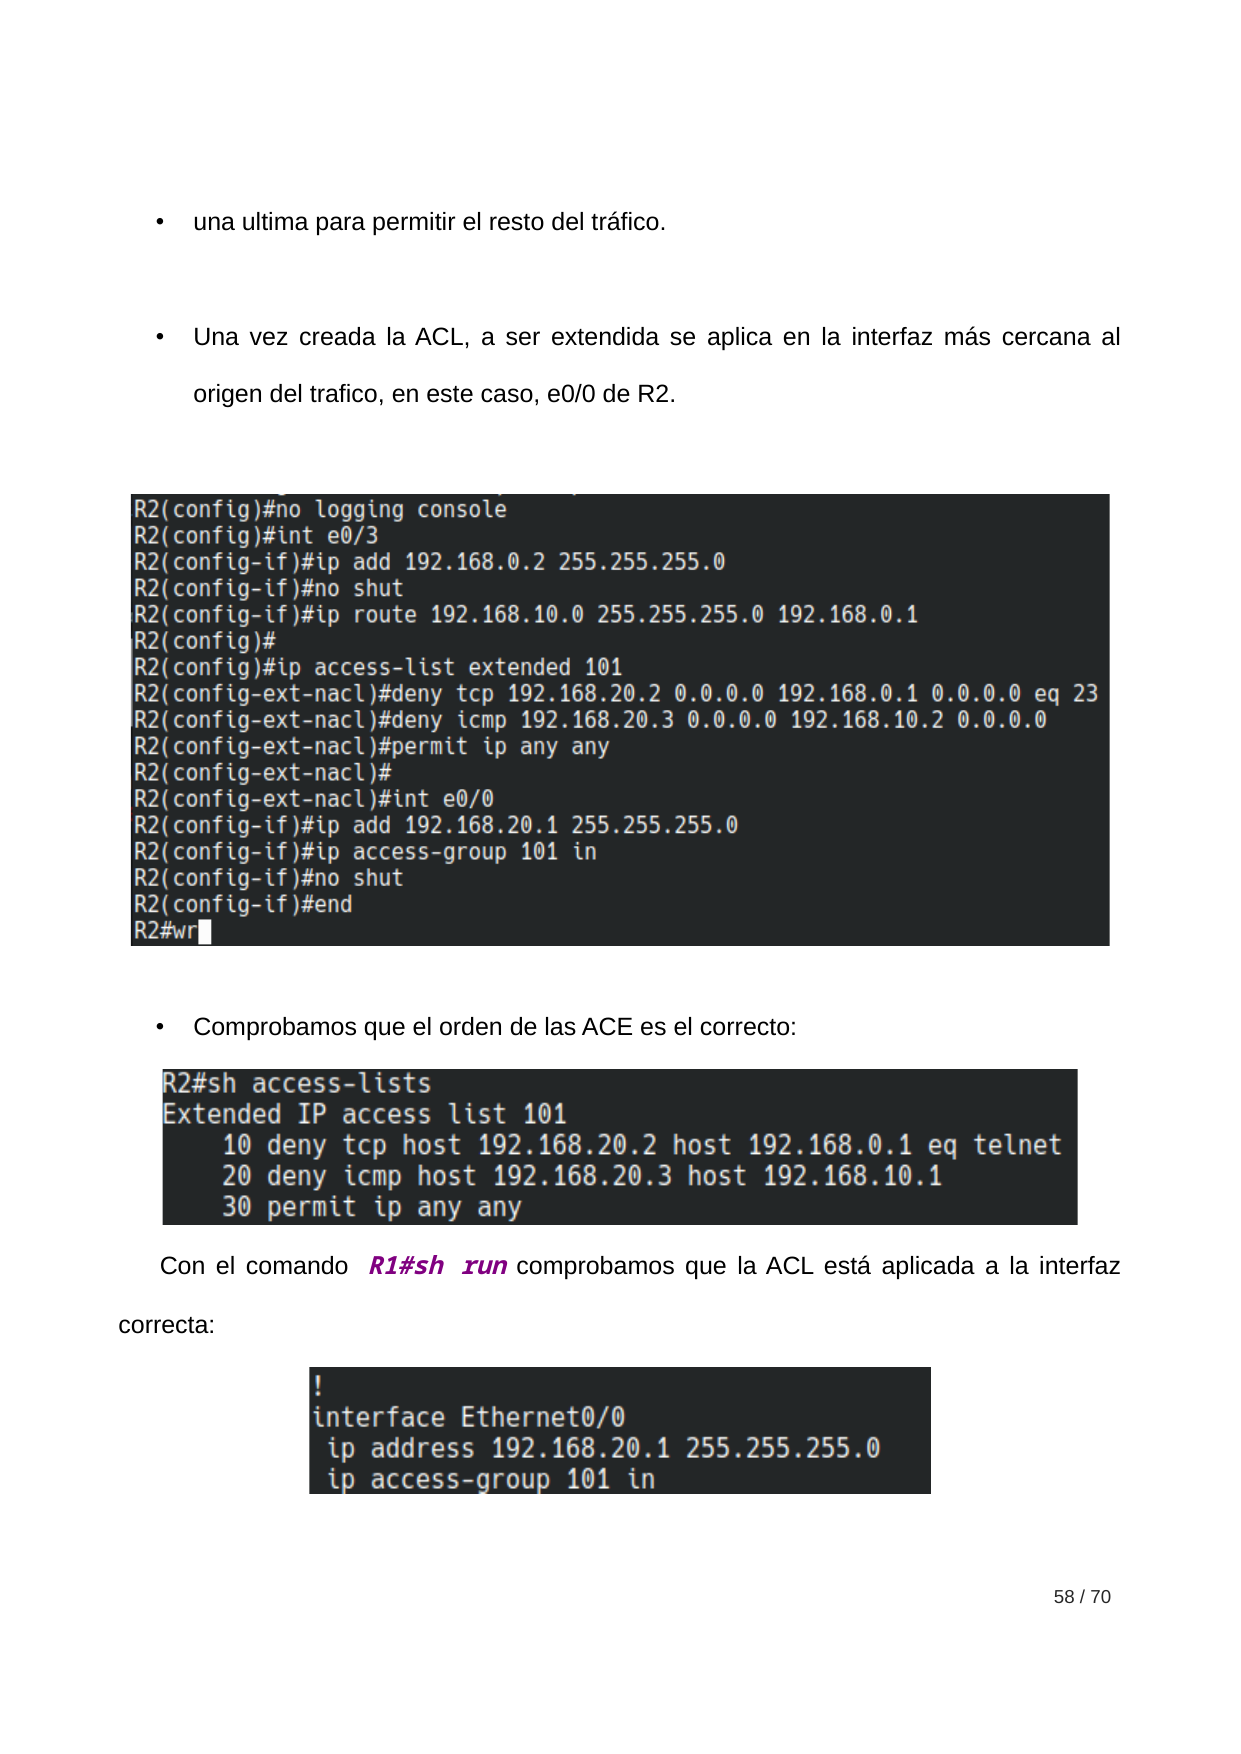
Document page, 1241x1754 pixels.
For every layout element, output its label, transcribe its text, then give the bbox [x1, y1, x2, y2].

picture [162, 1069, 1078, 1225]
list Comprobamos que el orden de las ACE es el correcto: [156, 1012, 1122, 1041]
list una ultima para permitir el resto del tráfico. [156, 207, 1122, 236]
picture [130, 494, 1110, 946]
text Con el comando R1#sh run comprobamos que la ACL está aplicada a la interfaz correcta: [118, 1185, 1122, 1339]
list Una vez creada la ACL, a ser extendida se aplica en la interfaz más cercana al origen del trafico, en este caso, e0/0 de R2. [156, 322, 1122, 408]
picture [309, 1367, 931, 1494]
